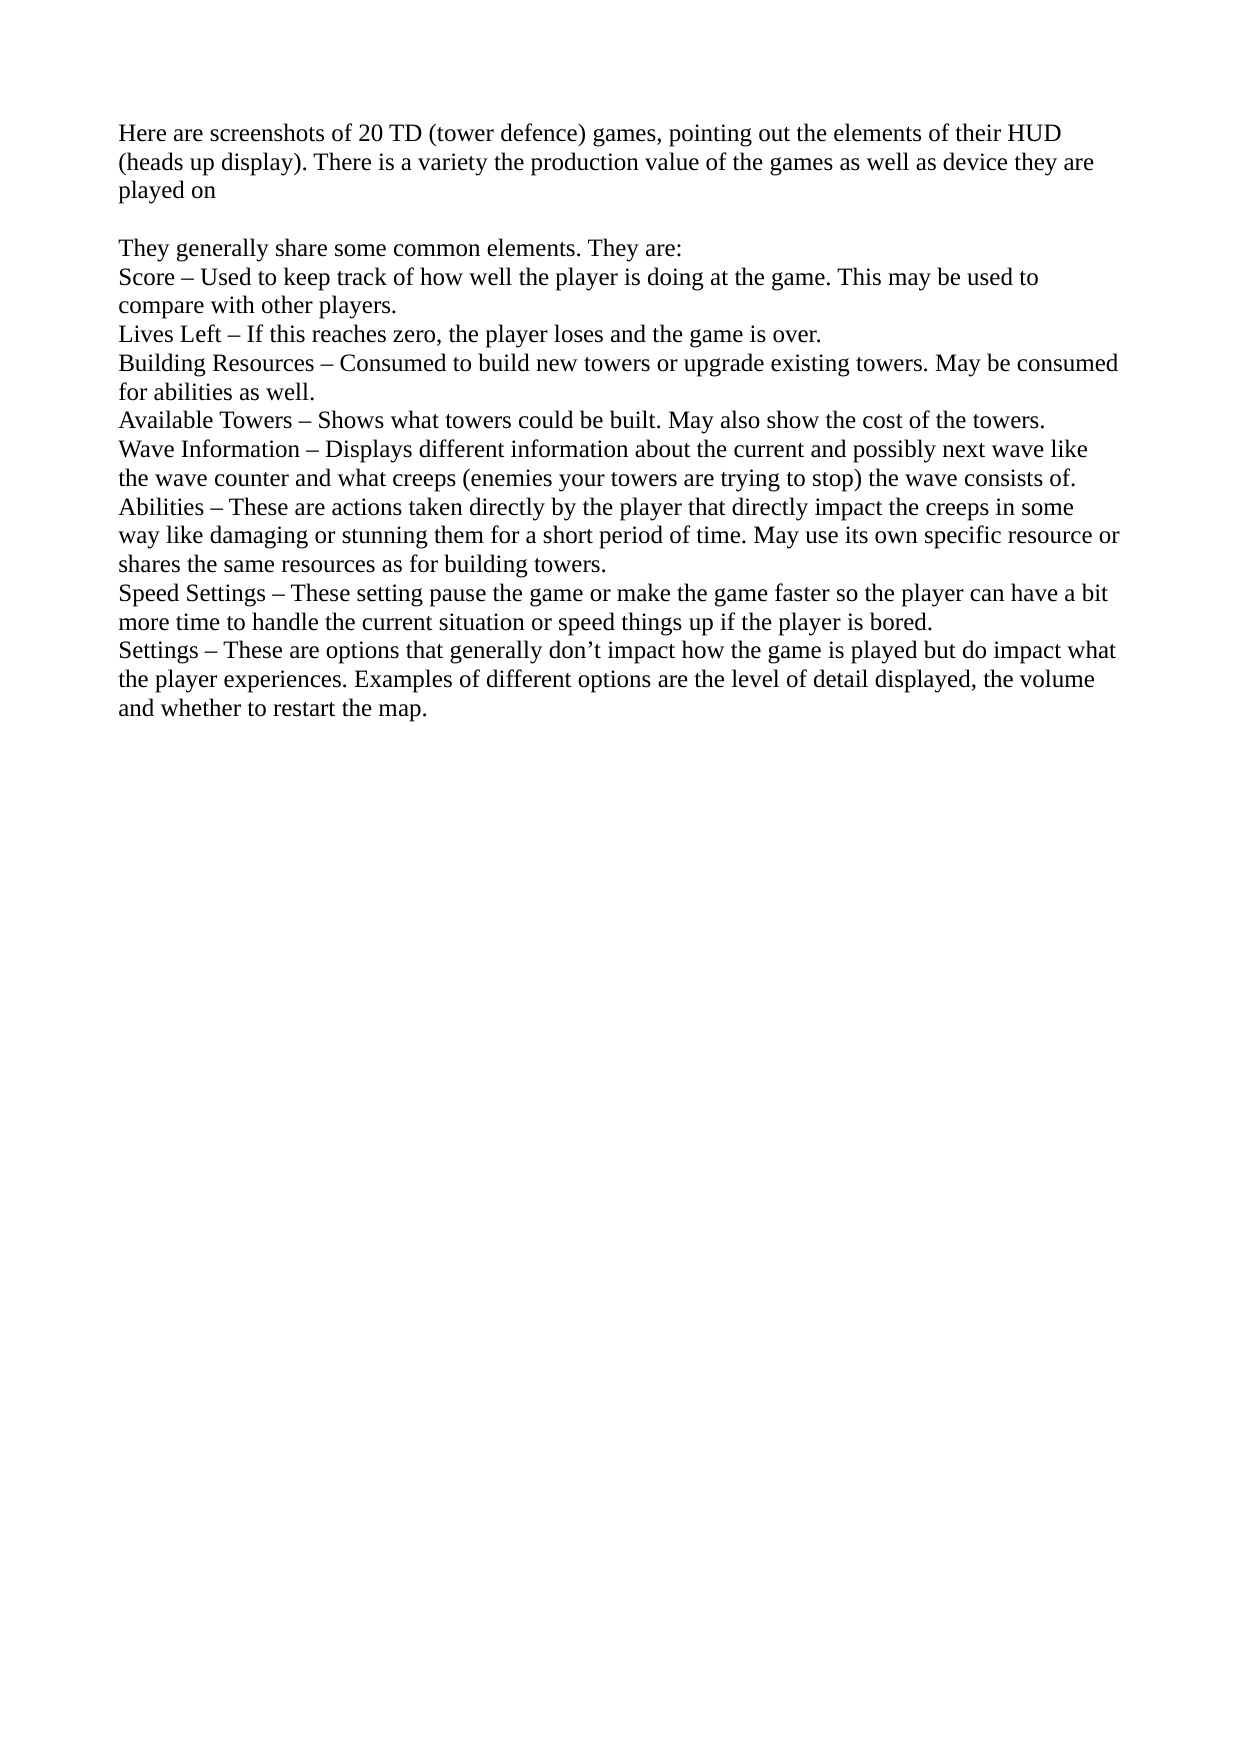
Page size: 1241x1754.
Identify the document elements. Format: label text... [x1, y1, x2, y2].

text Settings – These are options that generally don’t impact how the game is played but do impact what the player experiences. Examples of different options are the level of detail displayed, the volume and whether to restart the map. [118, 636, 1122, 722]
text Speed Settings – These setting pause the game or make the game faster so the player can have a bit more time to handle the current situation or speed things up if the player is bored. [118, 578, 1122, 636]
text They generally share some common elements. They are: [118, 233, 1122, 262]
text Available Towers – Shows what towers could be built. May also show the cost of the towers. [118, 406, 1122, 434]
text Score – Used to keep track of how well the player is doing at the game. This may be used to compare with other players. [118, 262, 1122, 319]
text Wave Information – Displays different information about the current and possibly next wave like the wave counter and what creeps (enemies your towers are trying to stop) the wave consists of. [118, 434, 1122, 492]
text Here are screenshots of 20 TD (tower defence) games, pointing out the elements of their HUD (heads up display). There is a variety the production value of the games as well as device they are played on [118, 118, 1122, 204]
text Building Resources – Consumed to build new towers or upgrade existing towers. May be consumed for abilities as well. [118, 348, 1122, 406]
text Lives Left – If this reaches zero, the player loses and the game is over. [118, 319, 1122, 348]
text Abilities – These are actions taken directly by the player that directly impact the creeps in some way like damaging or stunning them for a short period of time. May use its own specific resource or shares the same resources as for building towers. [118, 492, 1122, 578]
